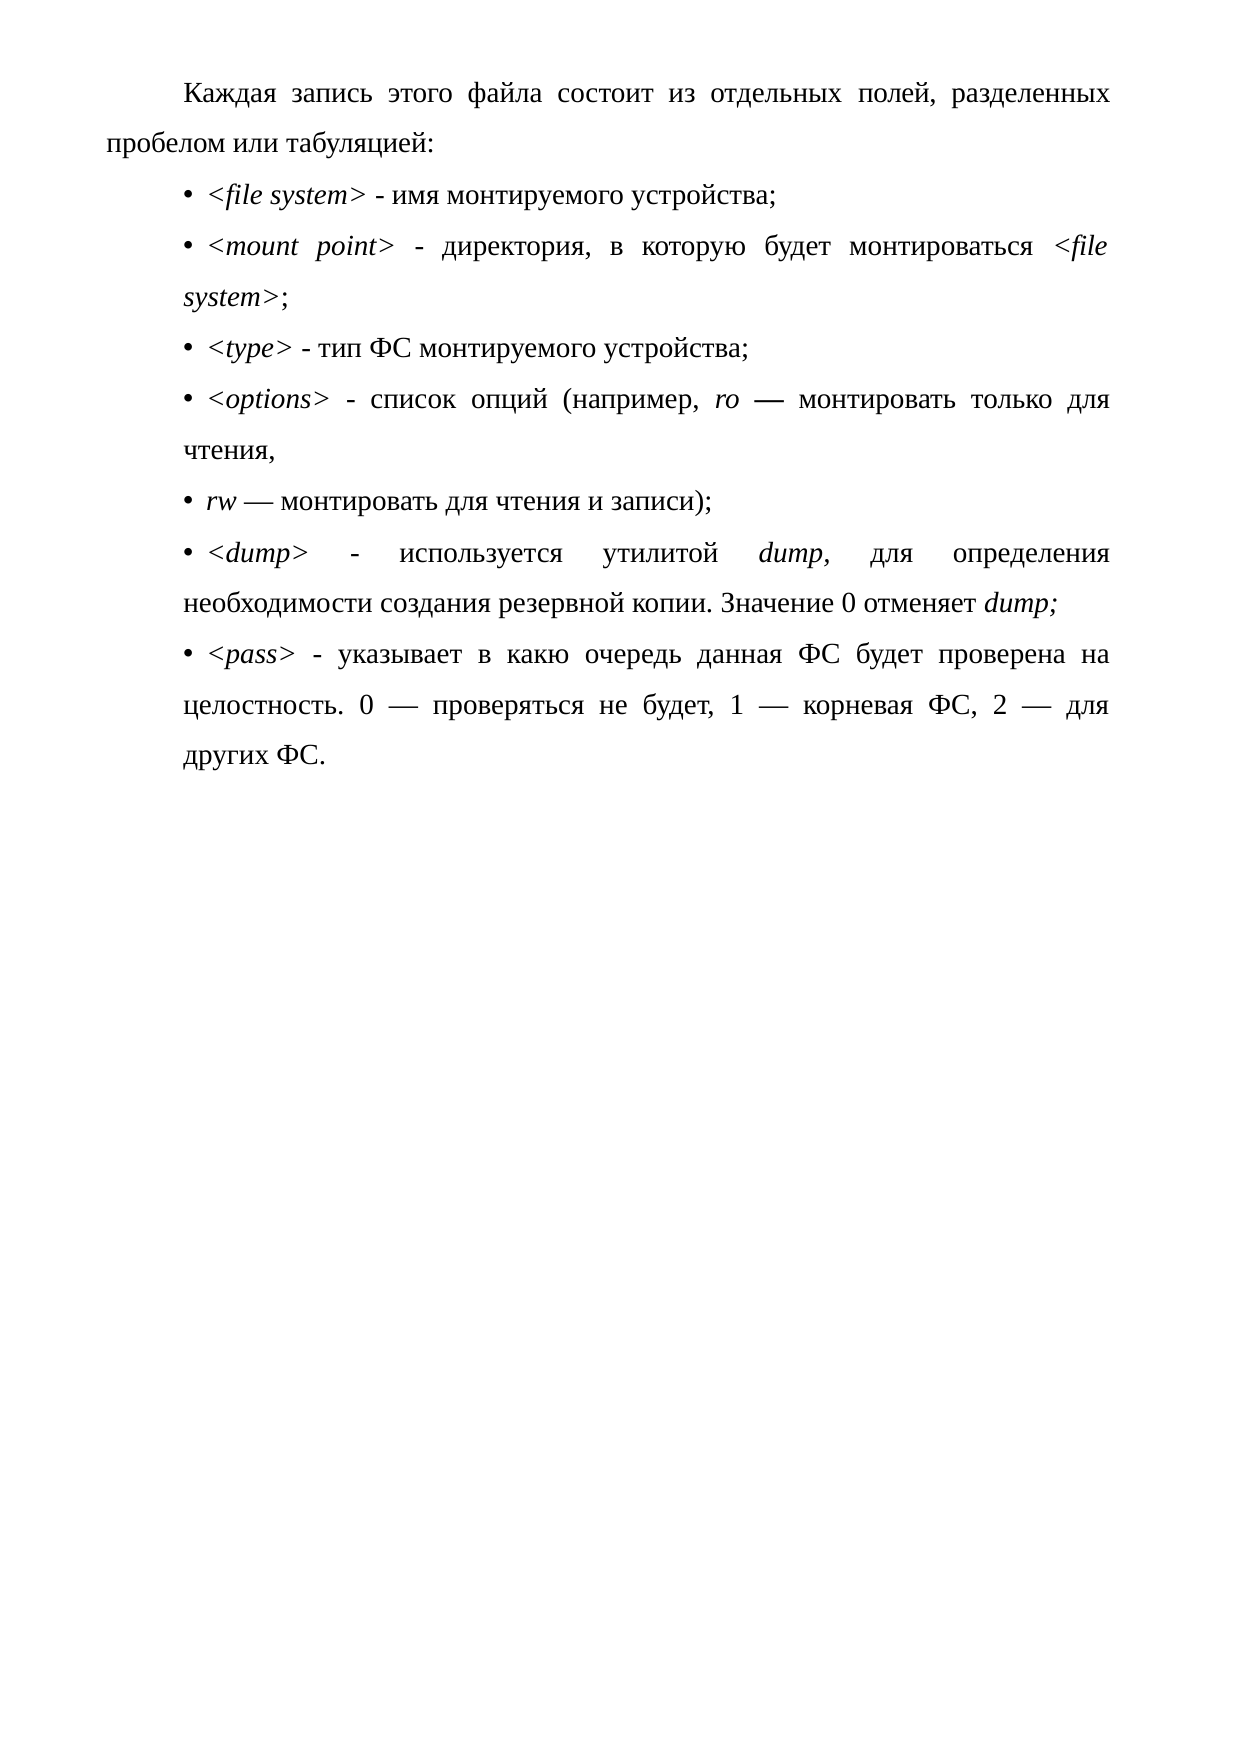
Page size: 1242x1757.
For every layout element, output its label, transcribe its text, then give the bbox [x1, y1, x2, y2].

list <type> - тип ФС монтируемого устройства; [183, 330, 1110, 364]
list <file system> - имя монтируемого устройства; [183, 177, 1110, 211]
list <mount point> - директория, в которую будет монтироваться <file system>; [183, 228, 1110, 312]
list <pass> - указывает в какю очередь данная ФС будет проверена на целостность. 0 — проверяться не будет, 1 — корневая ФС, 2 — для других ФС. [183, 637, 1110, 771]
list <dump> - используется утилитой dump, для определения необходимости создания резервной копии. Значение 0 отменяет dump; [183, 535, 1110, 619]
list rw — монтировать для чтения и записи); [183, 483, 1110, 517]
text Каждая запись этого файла состоит из отдельных полей, разделенных пробелом или табуляцией: [106, 75, 1110, 159]
list <options> - список опций (например, ro — монтировать только для чтения, [183, 382, 1110, 466]
